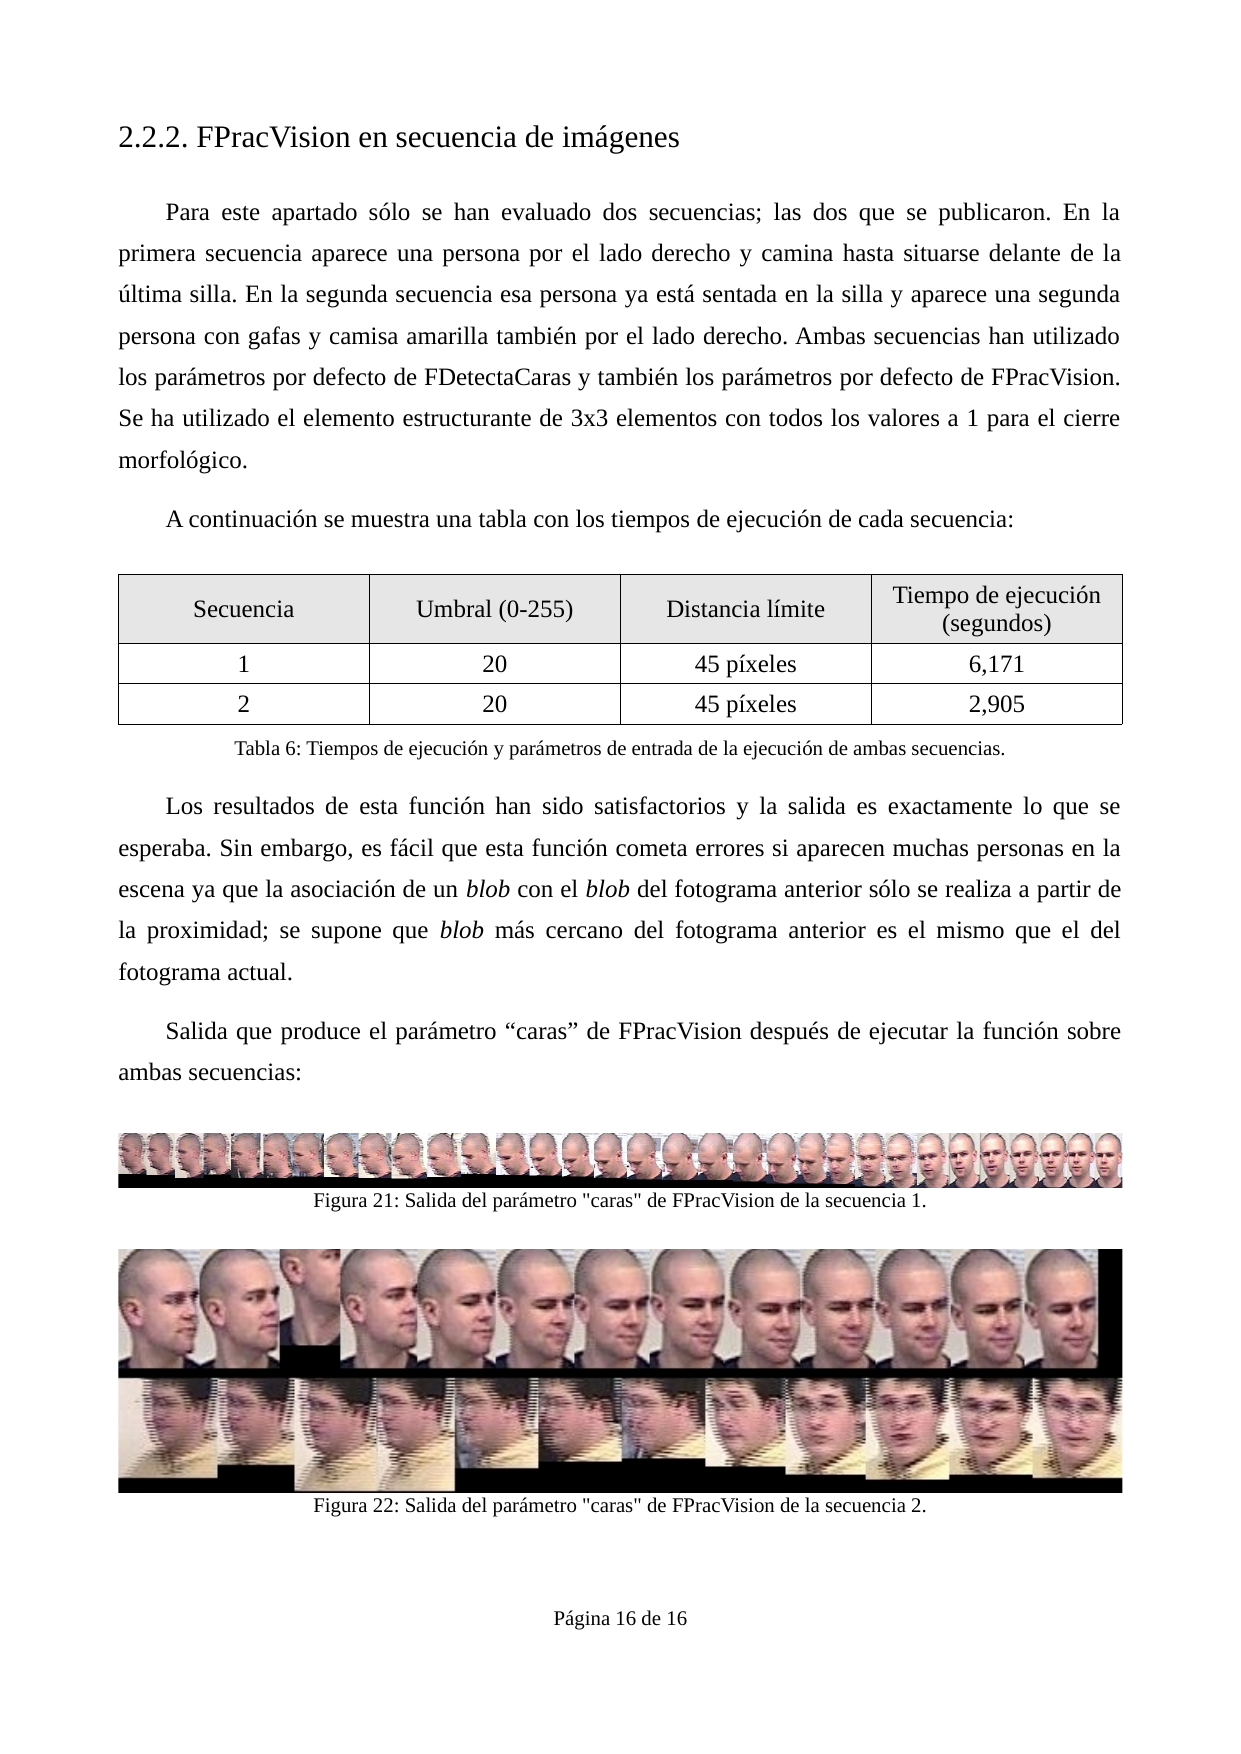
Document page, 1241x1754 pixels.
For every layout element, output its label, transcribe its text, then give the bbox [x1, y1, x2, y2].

table_cell 6,171 [872, 644, 1122, 683]
text Para este apartado sólo se han evaluado dos secuencias; las dos que se publicaron. En la primera secuencia aparece una persona por el lado derecho y camina hasta situarse delante de la última silla. En la segunda secuencia esa persona ya está sentada en la silla y aparece una segunda persona con gafas y camisa amarilla también por el lado derecho. Ambas secuencias han utilizado los parámetros por defecto de FDetectaCaras y también los parámetros por defecto de FPracVision. Se ha utilizado el elemento estructurante de 3x3 elementos con todos los valores a 1 para el cierre morfológico. [118, 187, 1122, 477]
table_cell 45 píxeles [621, 684, 871, 724]
text A continuación se muestra una tabla con los tiempos de ejecución de cada secuencia: [118, 494, 1122, 536]
text Figura 22: Salida del parámetro "caras" de FPracVision de la secuencia 2. [118, 1493, 1122, 1517]
table_cell 1 [119, 644, 369, 683]
table_cell 2 [119, 684, 369, 724]
text Salida que produce el parámetro “caras” de FPracVision después de ejecutar la función sobre ambas secuencias: [118, 1006, 1122, 1089]
picture [118, 1133, 1123, 1188]
table_cell 2,905 [872, 684, 1122, 724]
text Tabla 6: Tiempos de ejecución y parámetros de entrada de la ejecución de ambas secuencias. [118, 736, 1122, 760]
table_header Umbral (0-255) [370, 575, 620, 643]
table_header Secuencia [119, 575, 369, 643]
text Los resultados de esta función han sido satisfactorios y la salida es exactamente lo que se esperaba. Sin embargo, es fácil que esta función cometa errores si aparecen muchas personas en la escena ya que la asociación de un blob con el blob del fotograma anterior sólo se realiza a partir de la proximidad; se supone que blob más cercano del fotograma anterior es el mismo que el del fotograma actual. [118, 782, 1122, 988]
picture [118, 1249, 1123, 1493]
table_header Distancia límite [621, 575, 871, 643]
table_cell 45 píxeles [621, 644, 871, 683]
table_cell 20 [370, 684, 620, 724]
table_cell 20 [370, 644, 620, 683]
subtitle 2.2.2. FPracVision en secuencia de imágenes [118, 118, 1122, 154]
text Figura 21: Salida del parámetro "caras" de FPracVision de la secuencia 1. [118, 1188, 1122, 1212]
table_header Tiempo de ejecución (segundos) [872, 575, 1122, 643]
